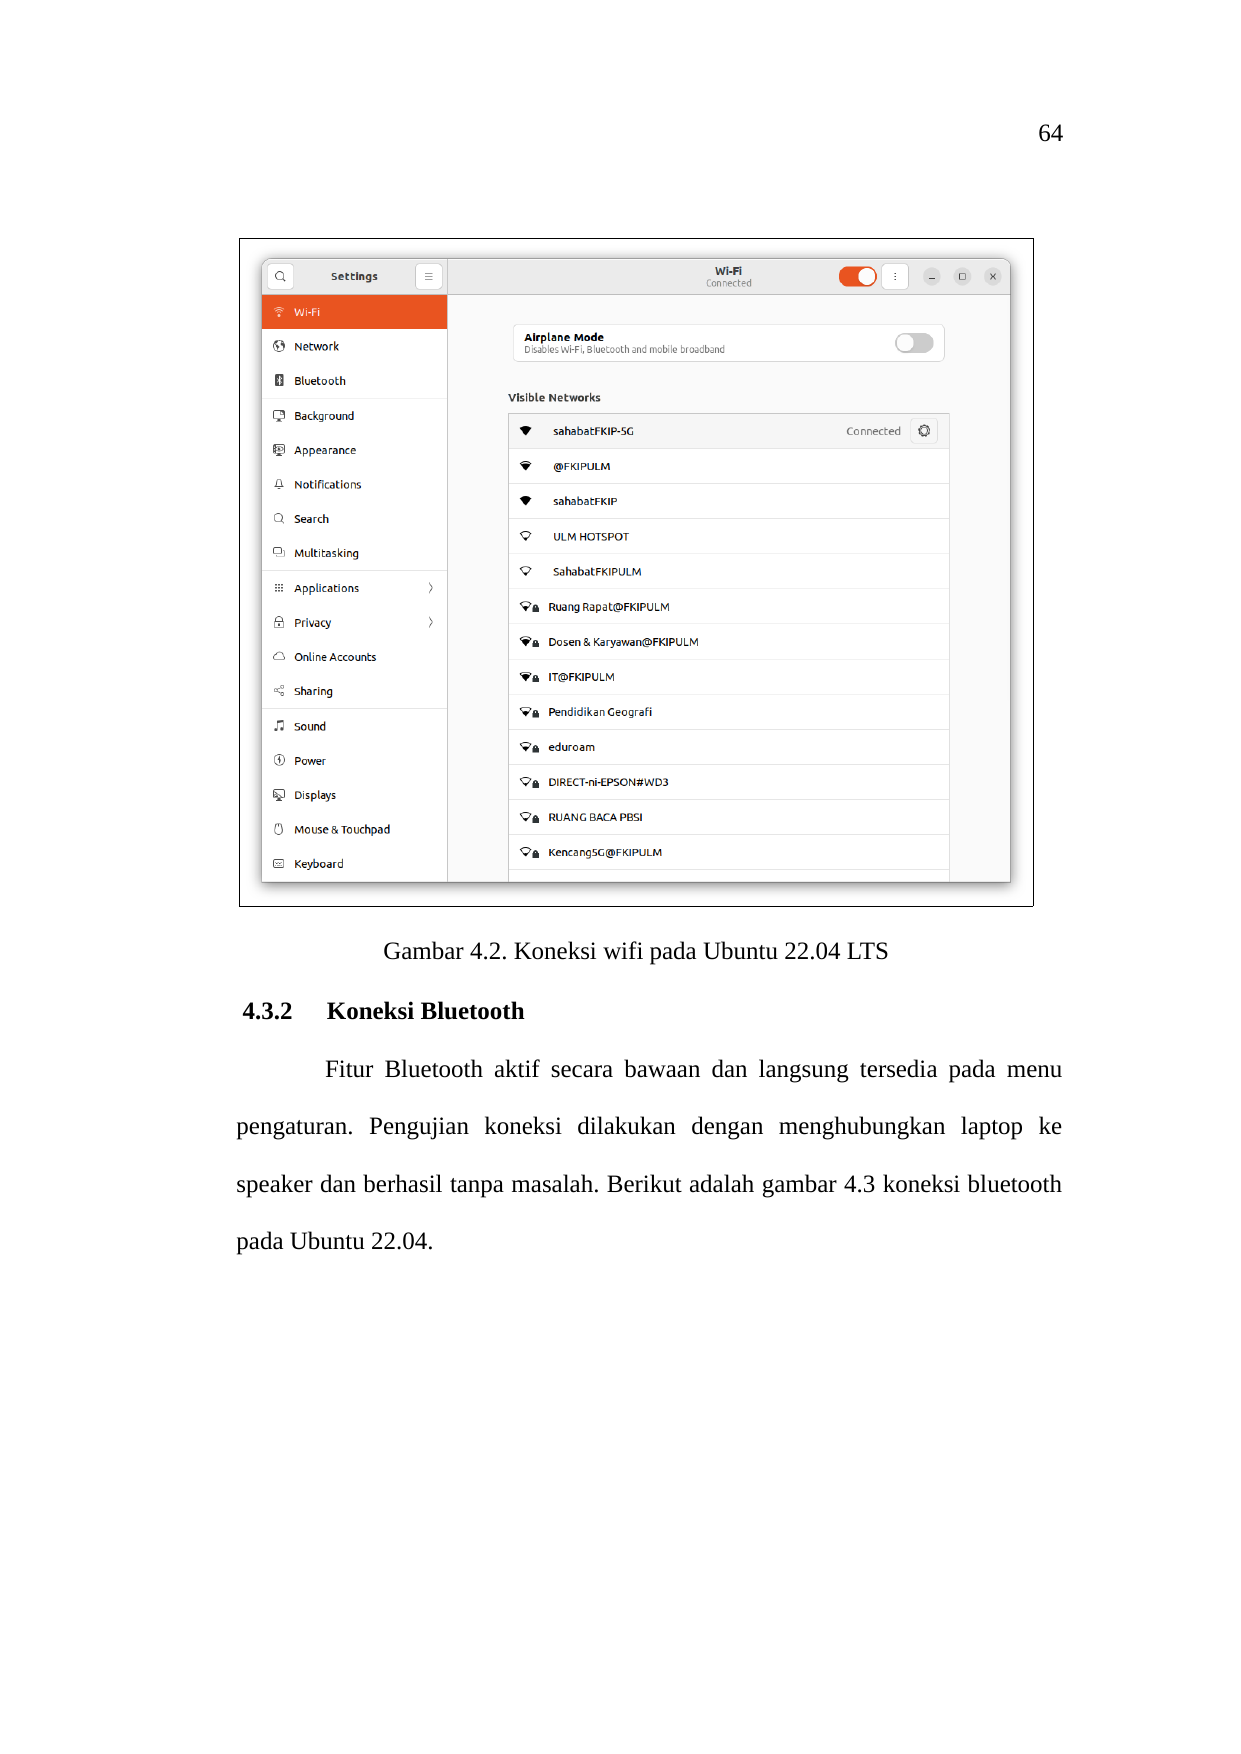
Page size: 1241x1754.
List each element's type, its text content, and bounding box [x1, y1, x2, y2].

text Gambar 4.2. Koneksi wifi pada Ubuntu 22.04 LTS [239, 907, 1033, 965]
text Fitur Bluetooth aktif secara bawaan dan langsung tersedia pada menu pengaturan. Pengujian koneksi dilakukan dengan menghubungkan laptop ke speaker dan berhasil tanpa masalah. Berikut adalah gambar 4.3 koneksi bluetooth pada Ubuntu 22.04. [236, 1054, 1063, 1255]
subtitle Koneksi Bluetooth [236, 996, 1063, 1025]
picture [242, 241, 1030, 904]
text [240, 239, 1033, 906]
